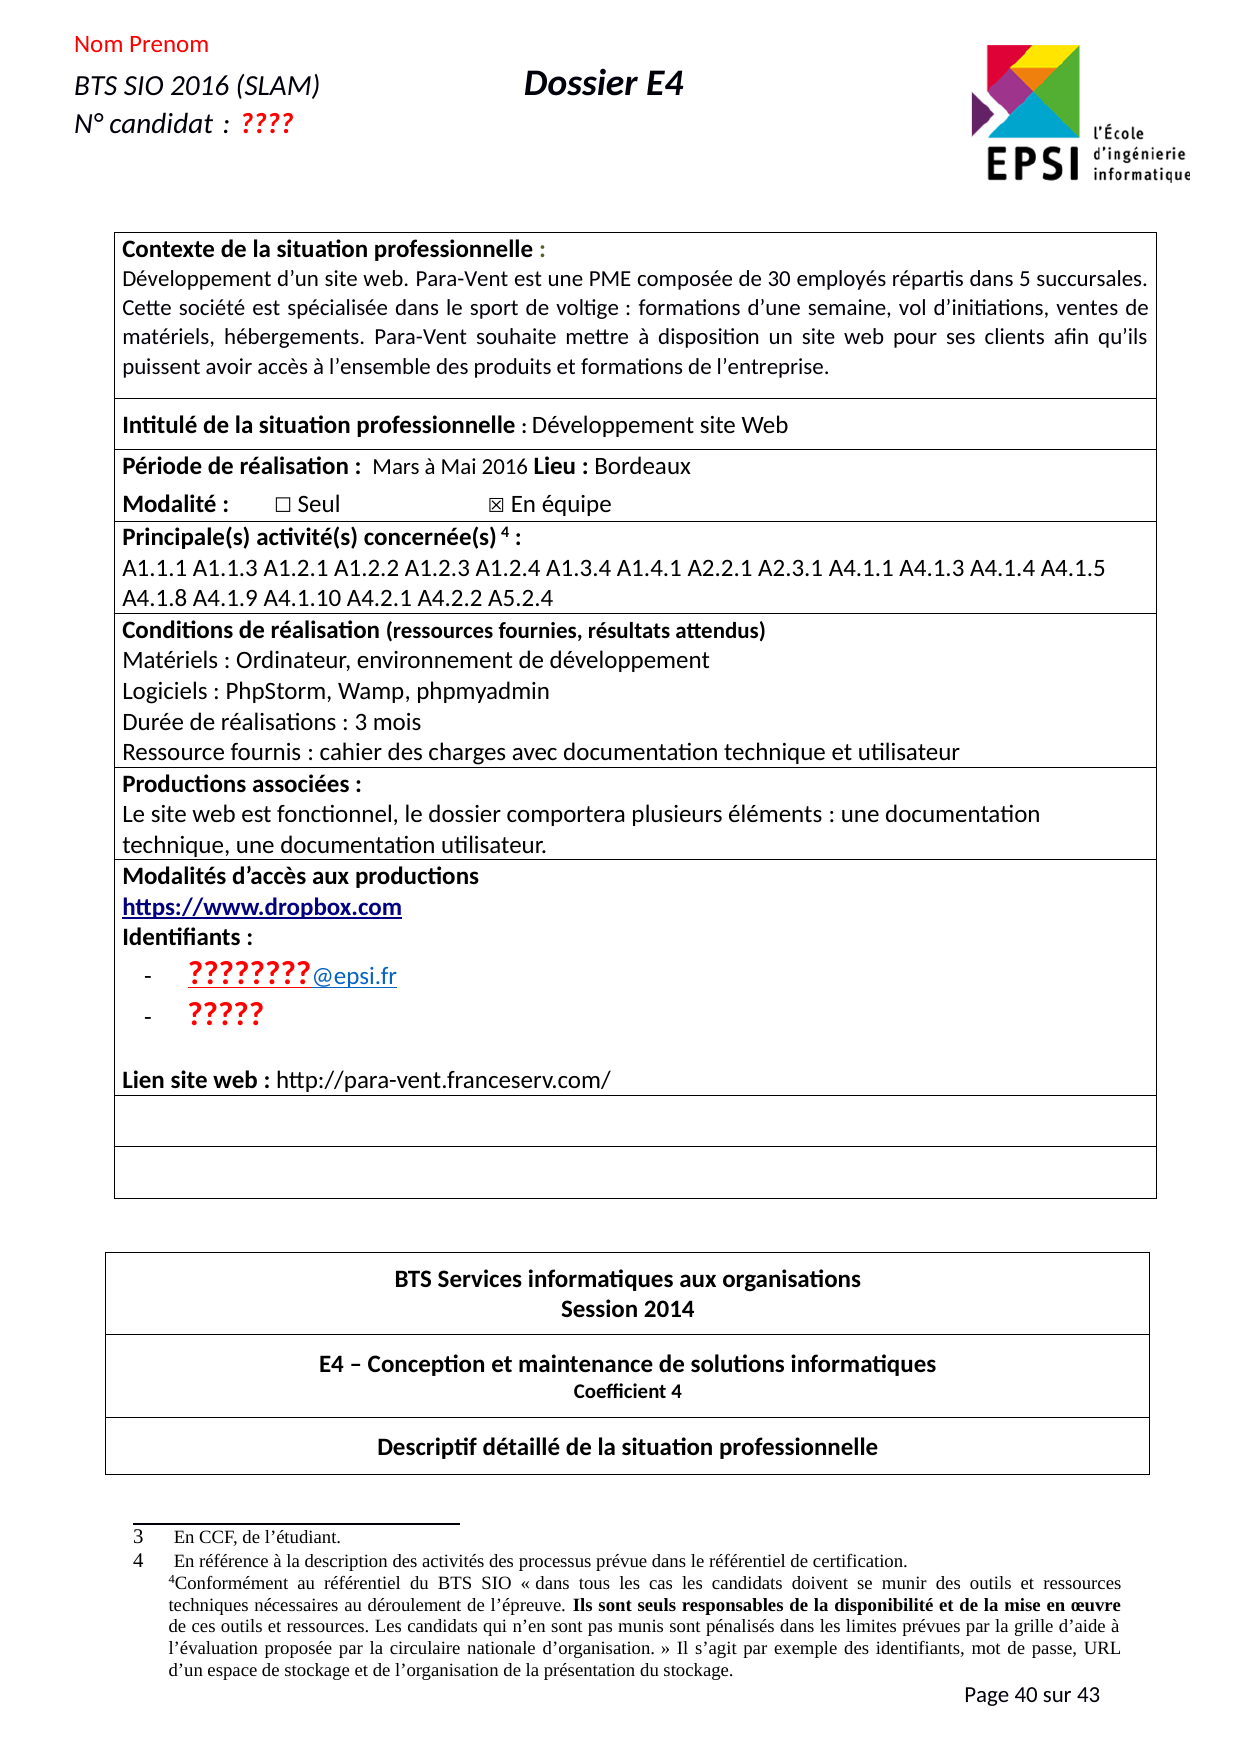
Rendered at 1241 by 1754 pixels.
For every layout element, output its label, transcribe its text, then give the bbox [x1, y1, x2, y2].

table_cell Productions associées : Le site web est fonctionnel, le dossier comportera plusieurs éléments : une documentation technique, une documentation utilisateur. [115, 768, 1156, 859]
table_header BTS Services informatiques aux organisations Session 2014 [106, 1253, 1149, 1334]
table_cell Période de réalisation : Mars à Mai 2016 Lieu : Bordeaux Modalité : ☐ Seul ☒ En équipe [115, 450, 1156, 521]
table_cell Principale(s) activité(s) concernée(s) : A1.1.1 A1.1.3 A1.2.1 A1.2.2 A1.2.3 A1.2.4 A1.3.4 A1.4.1 A2.2.1 A2.3.1 A4.1.1 A4.1.3 A4.1.4 A4.1.5 A4.1.8 A4.1.9 A4.1.10 A4.2.1 A4.2.2 A5.2.4 [115, 522, 1156, 613]
table_cell Descriptif détaillé de la situation professionnelle [106, 1418, 1149, 1474]
table_cell [115, 1147, 1156, 1198]
table_cell Contexte de la situation professionnelle : Développement d’un site web. Para-Vent est une PME composée de 30 employés répartis dans 5 succursales. Cette société est spécialisée dans le sport de voltige : formations d’une semaine, vol d’initiations, ventes de matériels, hébergements. Para-Vent souhaite mettre à disposition un site web pour ses clients afin qu’ils puissent avoir accès à l’ensemble des produits et formations de l’entreprise. [115, 233, 1156, 398]
table_cell Intitulé de la situation professionnelle : Développement site Web [115, 399, 1156, 449]
table_cell Conditions de réalisation (ressources fournies, résultats attendus) Matériels : Ordinateur, environnement de développement Logiciels : PhpStorm, Wamp, phpmyadmin Durée de réalisations : 3 mois Ressource fournis : cahier des charges avec documentation technique et utilisateur [115, 614, 1156, 767]
table_cell Modalités d’accès aux productions https://www.dropbox.com Identifiants : ????????@epsi.fr ????? Lien site web : http://para-vent.franceserv.com/ [115, 860, 1156, 1094]
table_cell [115, 1096, 1156, 1146]
table_cell E4 – Conception et maintenance de solutions informatiques Coefficient 4 [106, 1335, 1149, 1417]
